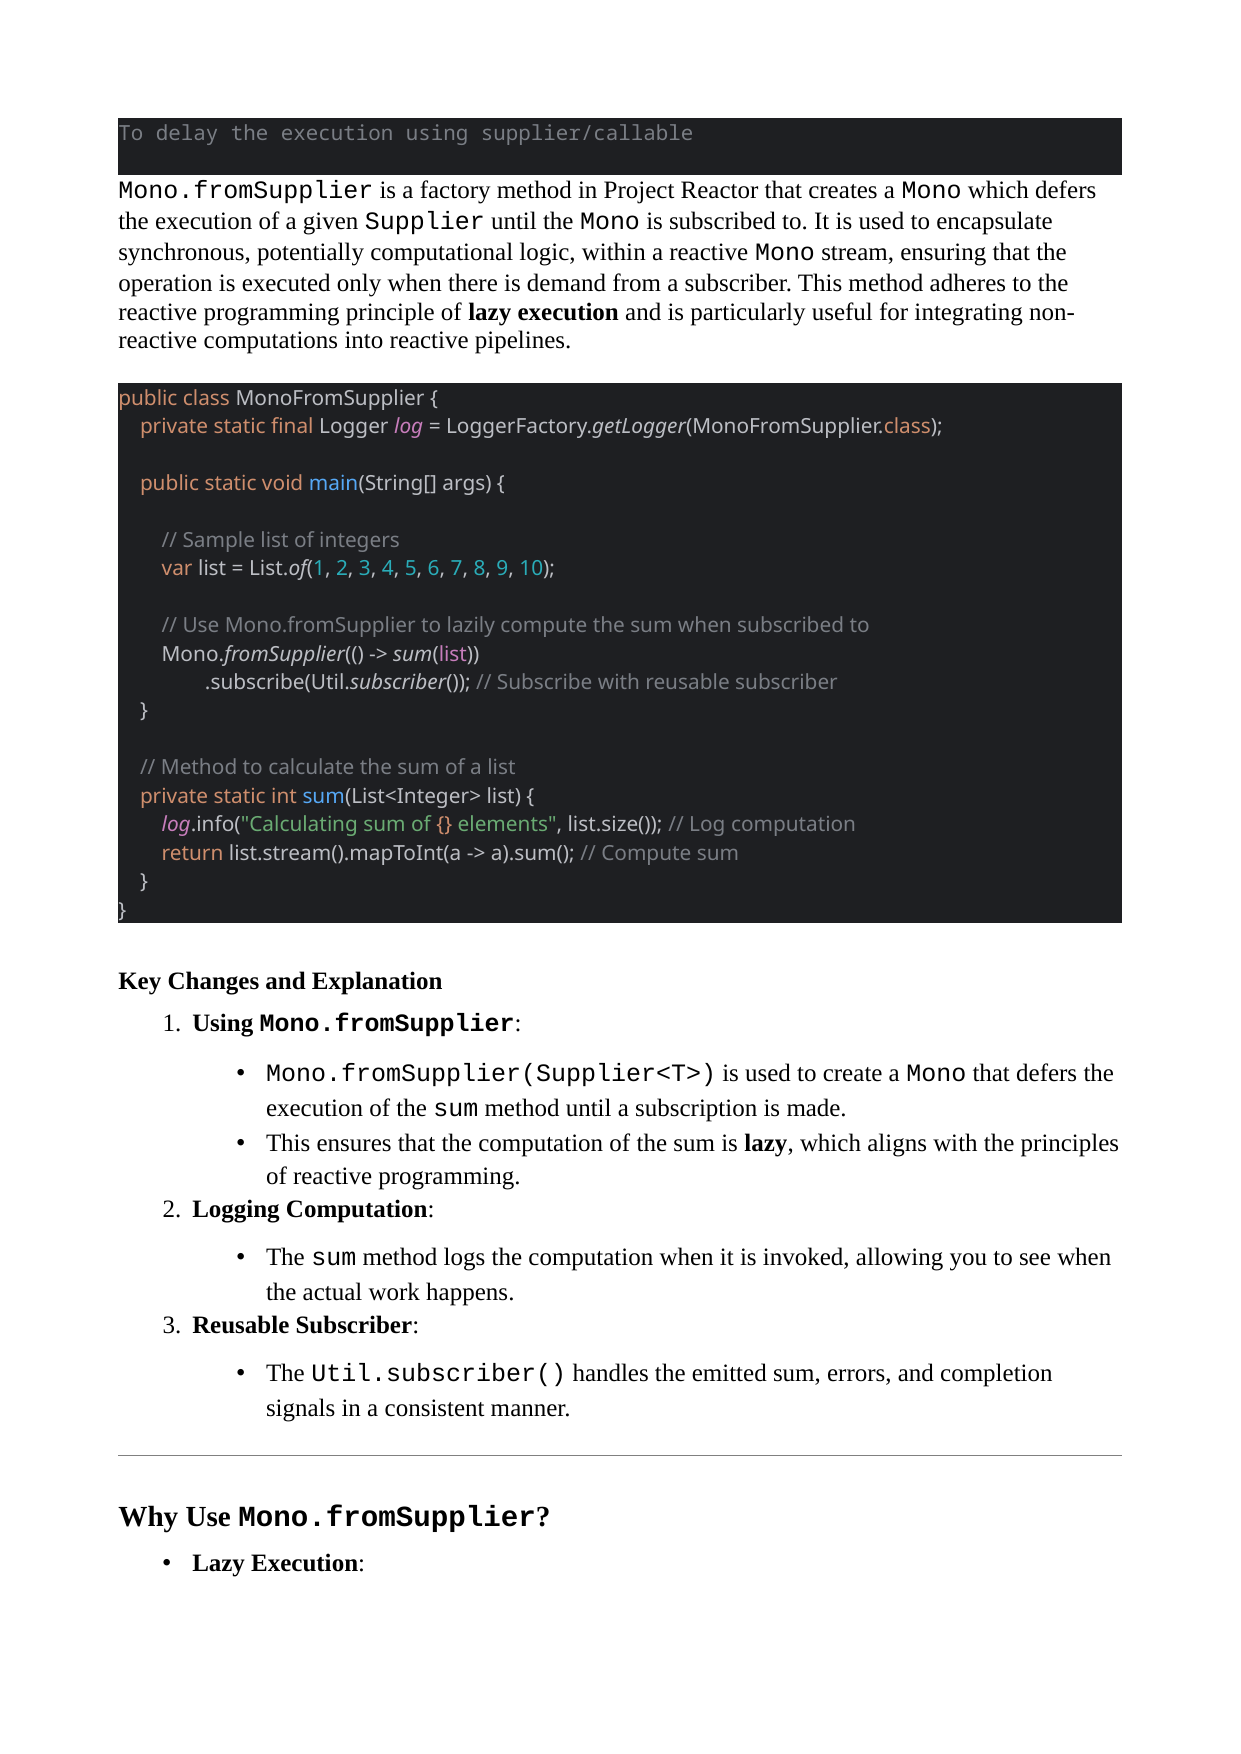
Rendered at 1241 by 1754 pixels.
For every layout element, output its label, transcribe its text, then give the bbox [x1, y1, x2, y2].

list Reusable Subscriber: [162, 1310, 1122, 1339]
subtitle Why Use Mono.fromSupplier? [118, 1499, 1122, 1535]
subtitle Key Changes and Explanation [118, 966, 1122, 995]
text Mono.fromSupplier is a factory method in Project Reactor that creates a Mono which defers the execution of a given Supplier until the Mono is subscribed to. It is used to encapsulate synchronous, potentially computational logic, within a reactive Mono stream, ensuring that the operation is executed only when there is demand from a subscriber. This method adheres to the reactive programming principle of lazy execution and is particularly useful for integrating non-reactive computations into reactive pipelines. [118, 175, 1122, 354]
list Using Mono.fromSupplier: [162, 1008, 1122, 1038]
text To delay the execution using supplier/callable [118, 118, 1122, 175]
list The sum method logs the computation when it is invoked, allowing you to see when the actual work happens. [236, 1242, 1122, 1306]
list The Util.subscriber() handles the emitted sum, errors, and completion signals in a consistent manner. [236, 1358, 1122, 1421]
list Lazy Execution: [162, 1548, 1122, 1576]
list Logging Computation: [162, 1194, 1122, 1223]
list Mono.fromSupplier(Supplier<T>) is used to create a Mono that defers the execution of the sum method until a subscription is made. [236, 1058, 1122, 1124]
text public class MonoFromSupplier { private static final Logger log = LoggerFactory.getLogger(MonoFromSupplier.class); public static void main(String[] args) { // Sample list of integers var list = List.of(1, 2, 3, 4, 5, 6, 7, 8, 9, 10); // Use Mono.fromSupplier to lazily compute the sum when subscribed to Mono.fromSupplier(() -> sum(list)) .subscribe(Util.subscriber()); // Subscribe with reusable subscriber } // Method to calculate the sum of a list private static int sum(List<Integer> list) { log.info("Calculating sum of {} elements", list.size()); // Log computation return list.stream().mapToInt(a -> a).sum(); // Compute sum } } [118, 383, 1122, 923]
list This ensures that the computation of the sum is lazy, which aligns with the principles of reactive programming. [236, 1128, 1122, 1190]
